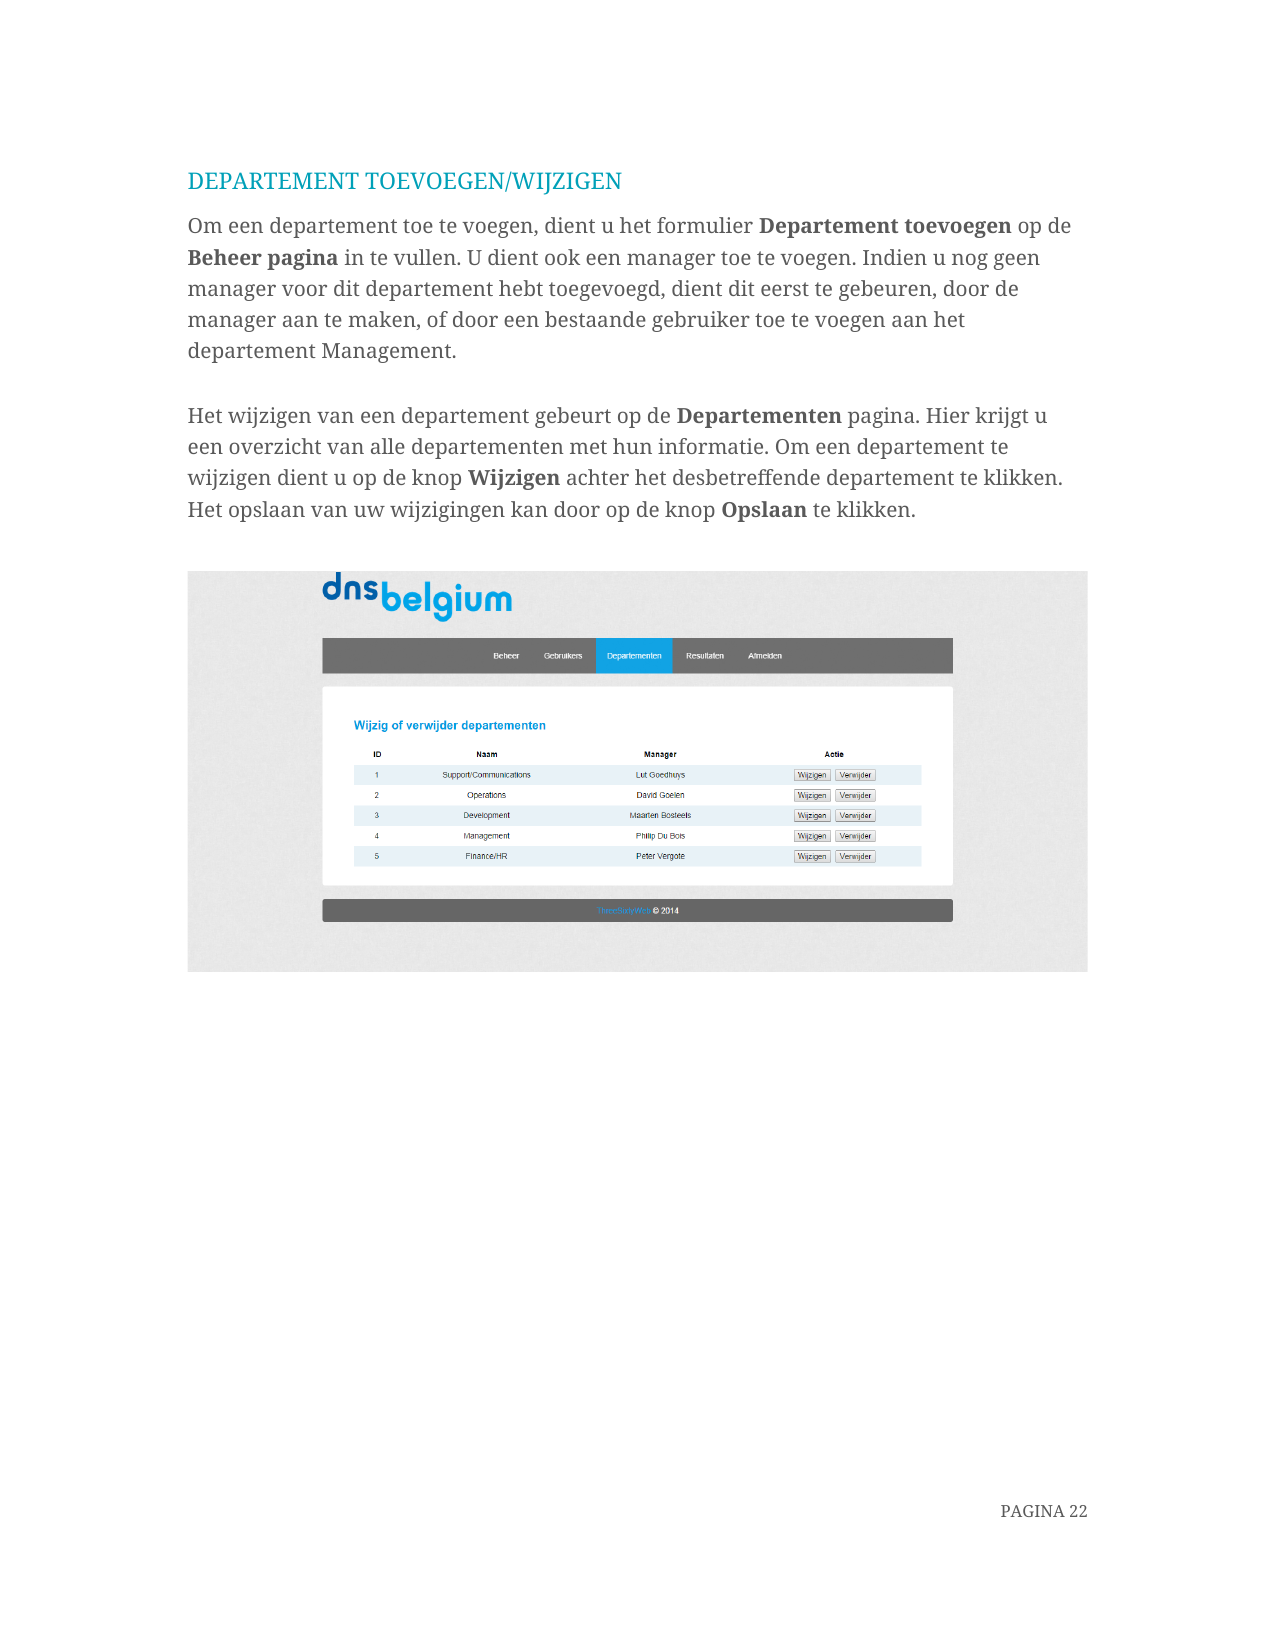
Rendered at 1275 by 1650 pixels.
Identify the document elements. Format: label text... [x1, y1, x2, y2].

subtitle Departement toevoegen/Wijzigen [187, 164, 1087, 196]
text Om een departement toe te voegen, dient u het formulier Departement toevoegen op de Beheer pagina in te vullen. U dient ook een manager toe te voegen. Indien u nog geen manager voor dit departement hebt toegevoegd, dient dit eerst te gebeuren, door de manager aan te maken, of door een bestaande gebruiker toe te voegen aan het departement Management. [187, 211, 1087, 365]
text Het wijzigen van een departement gebeurt op de Departementen pagina. Hier krijgt u een overzicht van alle departementen met hun informatie. Om een departement te wijzigen dient u op de knop Wijzigen achter het desbetreffende departement te klikken. Het opslaan van uw wijzigingen kan door op de knop Opslaan te klikken. [187, 401, 1087, 523]
